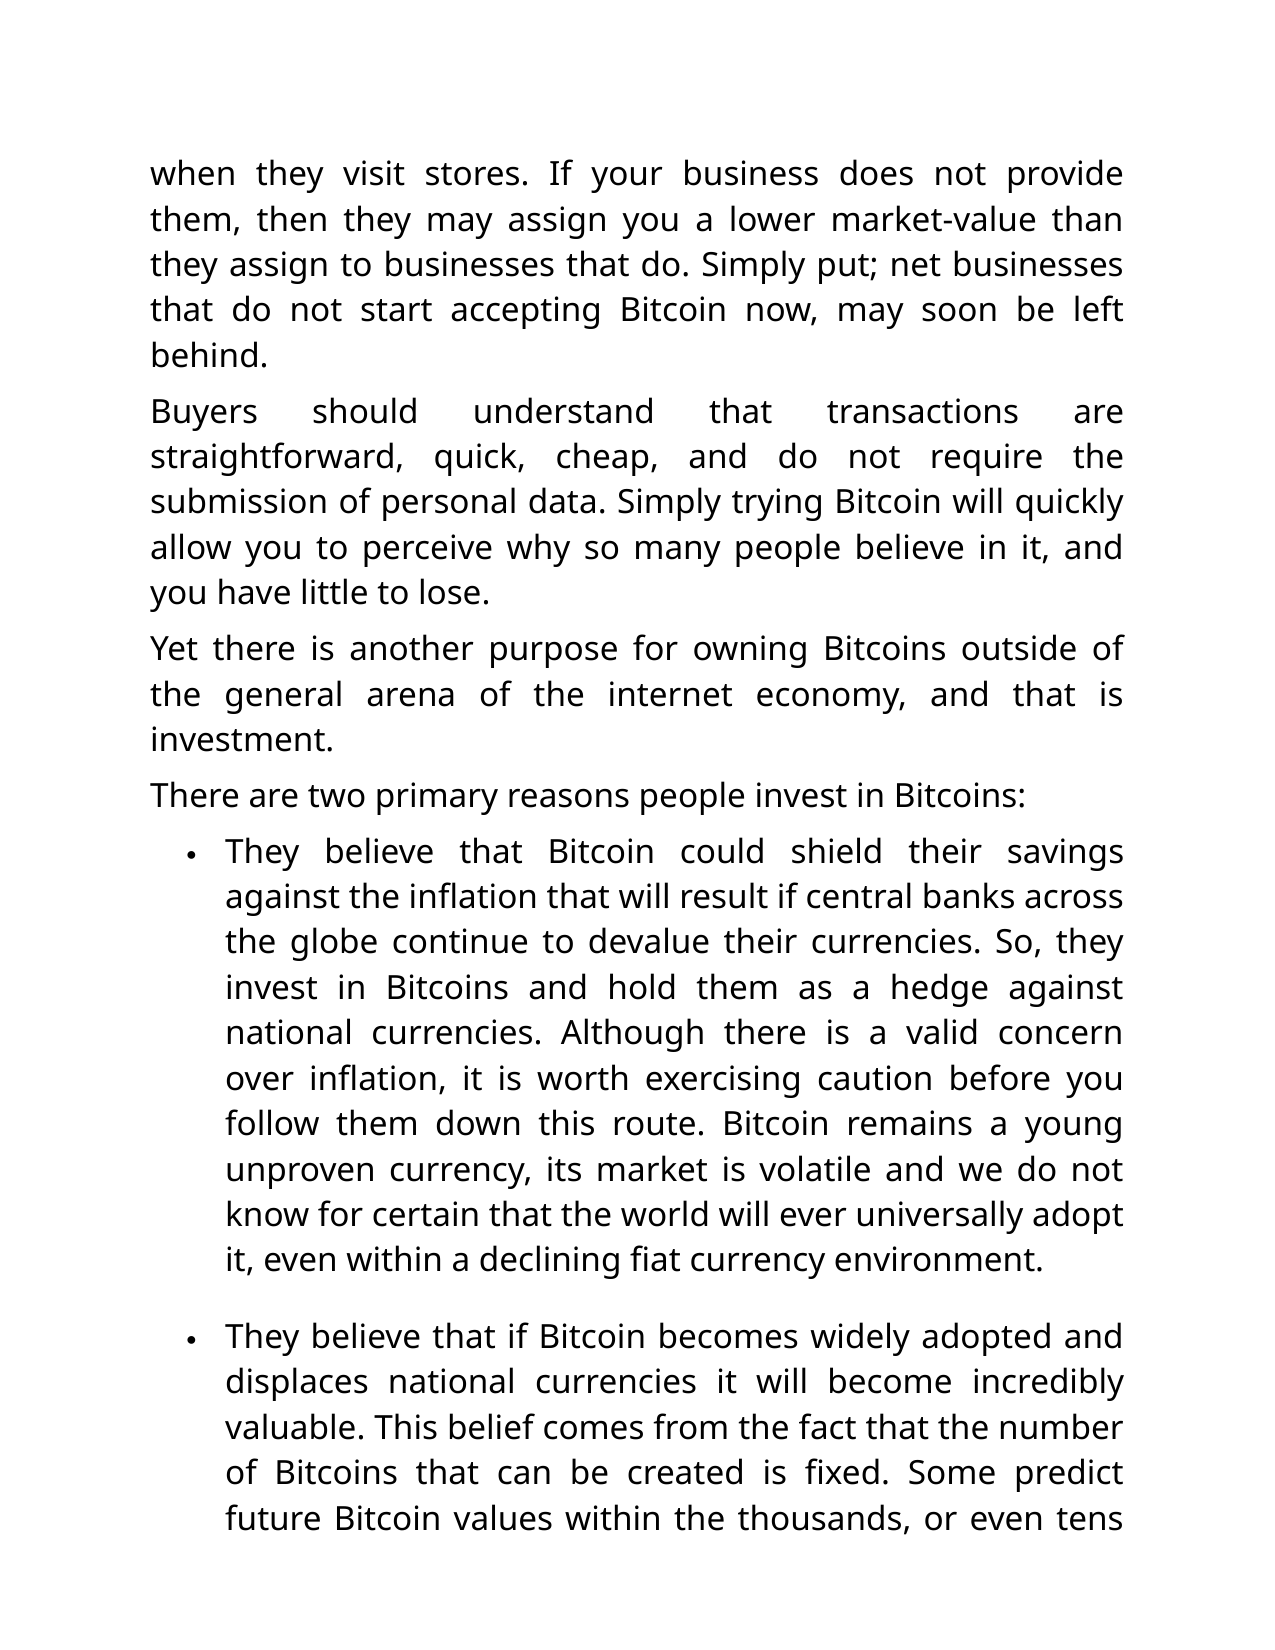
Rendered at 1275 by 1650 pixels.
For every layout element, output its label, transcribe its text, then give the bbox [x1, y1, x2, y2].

text Buyers should understand that transactions are straightforward, quick, cheap, and do not require the submission of personal data. Simply trying Bitcoin will quickly allow you to perceive why so many people believe in it, and you have little to lose. [150, 387, 1125, 614]
list They believe that Bitcoin could shield their savings against the inflation that will result if central banks across the globe continue to devalue their currencies. So, they invest in Bitcoins and hold them as a hedge against national currencies. Although there is a valid concern over inflation, it is worth exercising caution before you follow them down this route. Bitcoin remains a young unproven currency, its market is volatile and we do not know for certain that the world will ever universally adopt it, even within a declining fiat currency environment. [187, 827, 1125, 1282]
text Yet there is another purpose for owning Bitcoins outside of the general arena of the internet economy, and that is investment. [150, 625, 1125, 761]
text There are two primary reasons people invest in Bitcoins: [150, 772, 1125, 817]
list They believe that if Bitcoin becomes widely adopted and displaces national currencies it will become incredibly valuable. This belief comes from the fact that the number of Bitcoins that can be created is fixed. Some predict future Bitcoin values within the thousands, or even tens [187, 1313, 1125, 1540]
text when they visit stores. If your business does not provide them, then they may assign you a lower market-value than they assign to businesses that do. Simply put; net businesses that do not start accepting Bitcoin now, may soon be left behind. [150, 150, 1125, 377]
